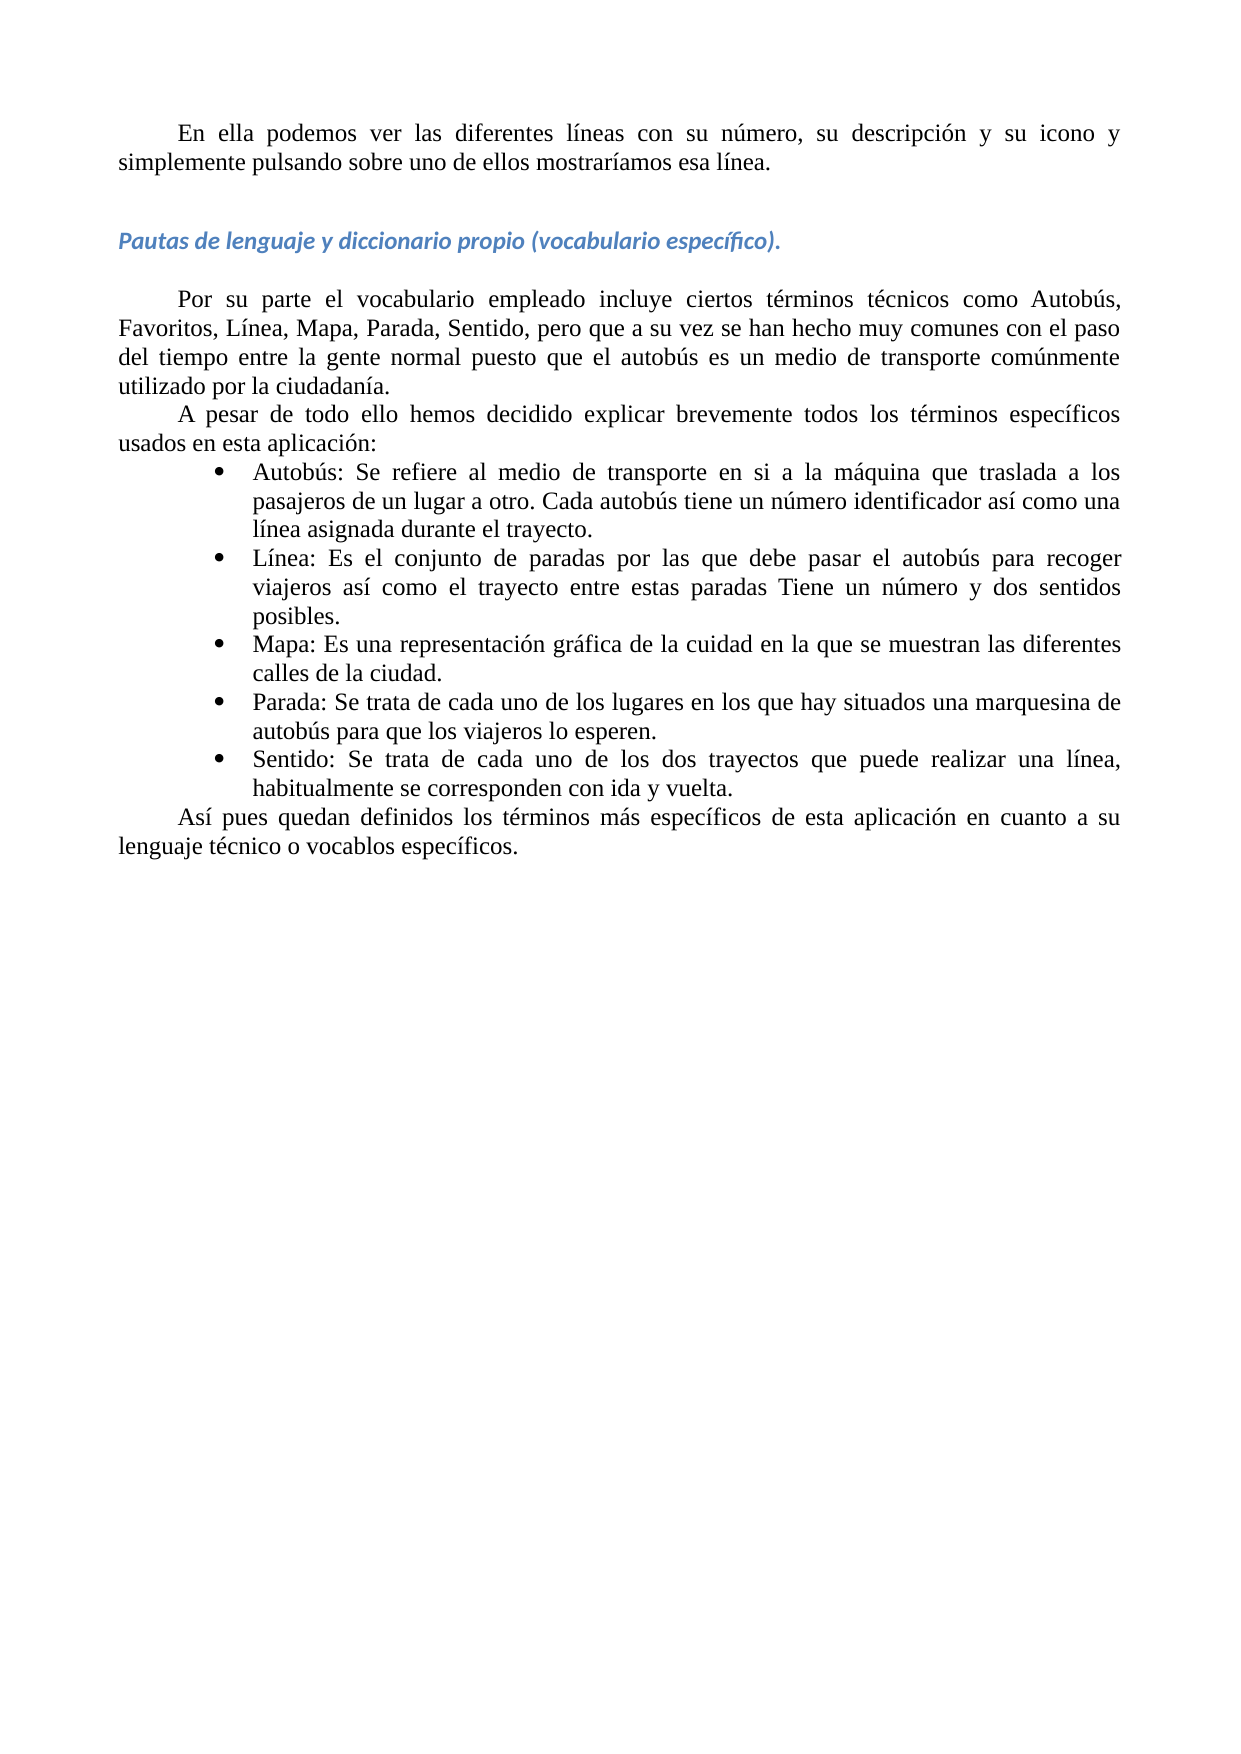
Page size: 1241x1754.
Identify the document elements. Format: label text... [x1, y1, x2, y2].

list Línea: Es el conjunto de paradas por las que debe pasar el autobús para recoger viajeros así como el trayecto entre estas paradas Tiene un número y dos sentidos posibles. [215, 543, 1122, 629]
text Por su parte el vocabulario empleado incluye ciertos términos técnicos como Autobús, Favoritos, Línea, Mapa, Parada, Sentido, pero que a su vez se han hecho muy comunes con el paso del tiempo entre la gente normal puesto que el autobús es un medio de transporte comúnmente utilizado por la ciudadanía. [118, 284, 1122, 399]
subtitle Pautas de lenguaje y diccionario propio (vocabulario específico). [118, 225, 1122, 256]
list Parada: Se trata de cada uno de los lugares en los que hay situados una marquesina de autobús para que los viajeros lo esperen. [215, 687, 1122, 744]
list Mapa: Es una representación gráfica de la cuidad en la que se muestran las diferentes calles de la ciudad. [215, 629, 1122, 687]
text En ella podemos ver las diferentes líneas con su número, su descripción y su icono y simplemente pulsando sobre uno de ellos mostraríamos esa línea. [118, 118, 1122, 176]
text Así pues quedan definidos los términos más específicos de esta aplicación en cuanto a su lenguaje técnico o vocablos específicos. [118, 802, 1122, 859]
list Autobús: Se refiere al medio de transporte en si a la máquina que traslada a los pasajeros de un lugar a otro. Cada autobús tiene un número identificador así como una línea asignada durante el trayecto. [215, 457, 1122, 543]
text A pesar de todo ello hemos decidido explicar brevemente todos los términos específicos usados en esta aplicación: [118, 399, 1122, 457]
list Sentido: Se trata de cada uno de los dos trayectos que puede realizar una línea, habitualmente se corresponden con ida y vuelta. [215, 744, 1122, 802]
